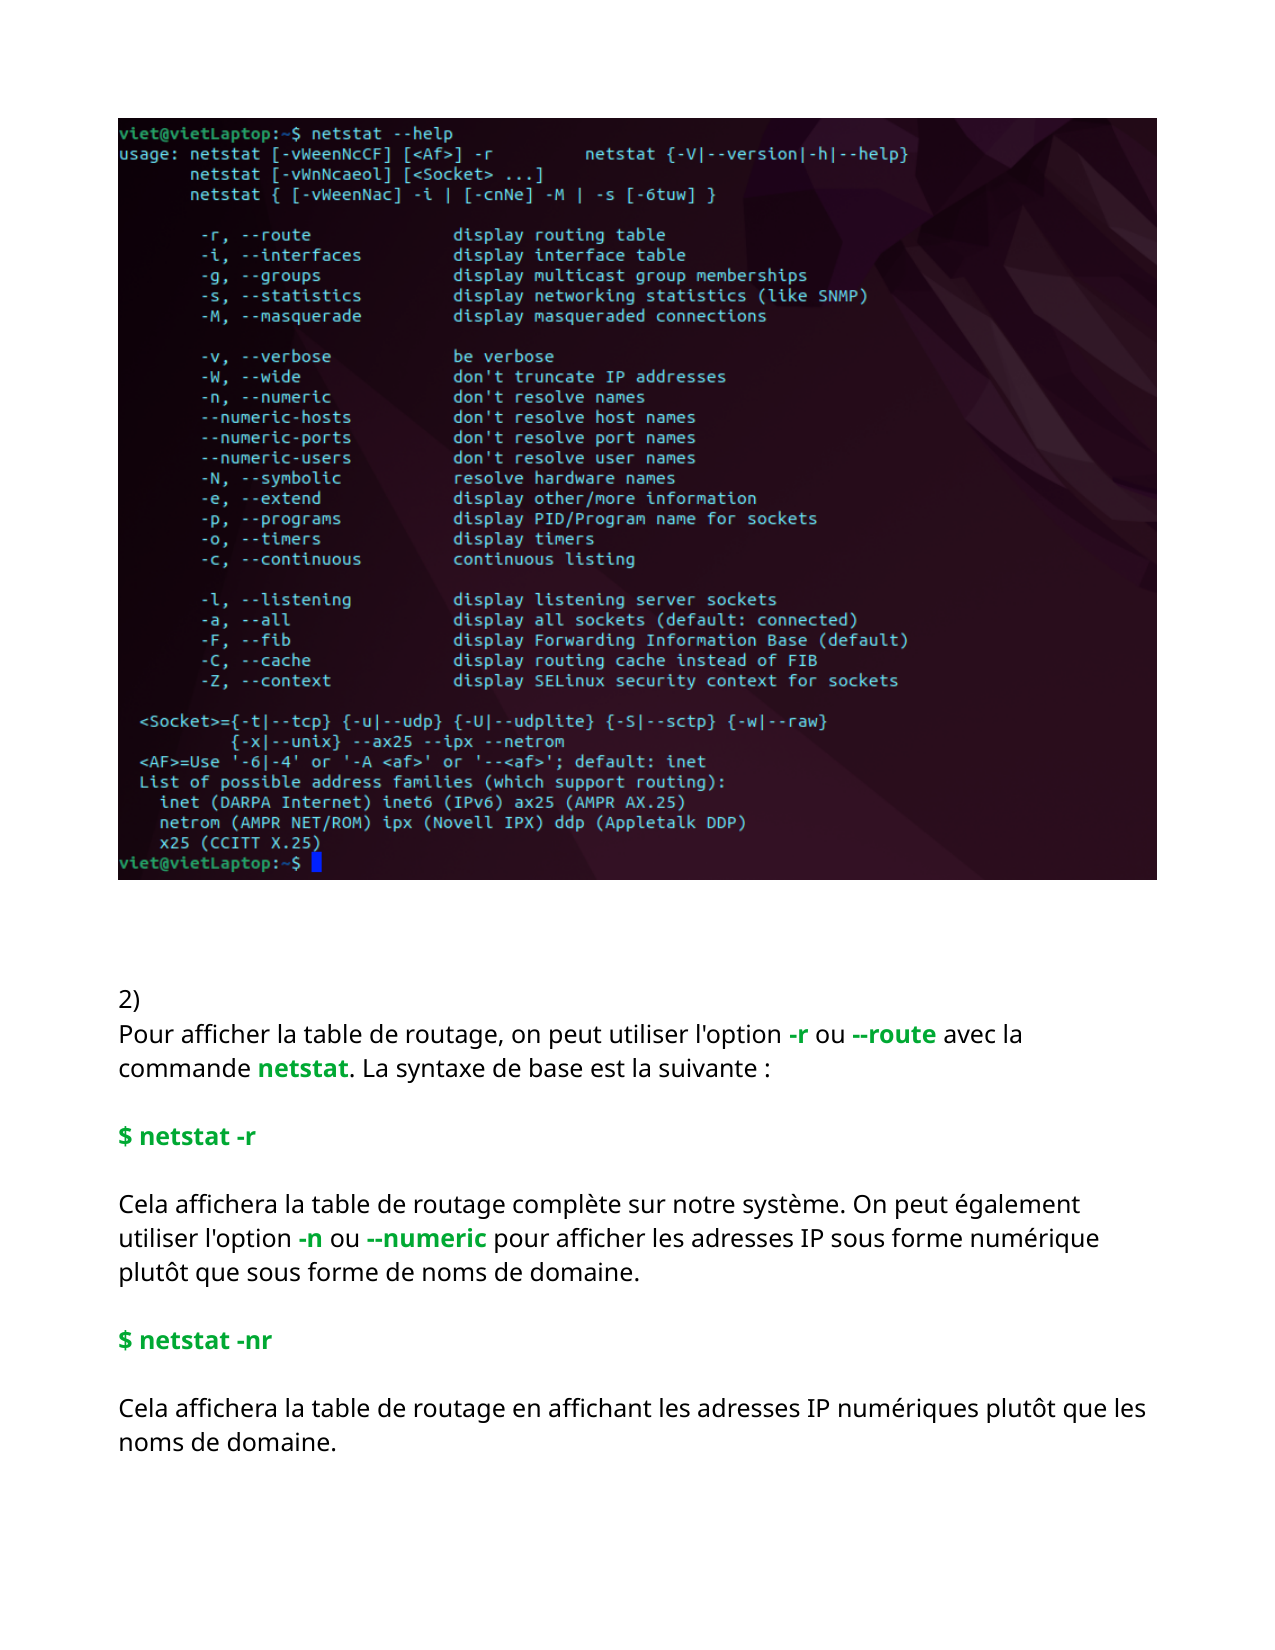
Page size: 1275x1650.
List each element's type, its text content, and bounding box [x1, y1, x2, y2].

picture [118, 118, 1157, 880]
text Cela affichera la table de routage en affichant les adresses IP numériques plutôt que les noms de domaine. [118, 1391, 1157, 1459]
text Pour afficher la table de routage, on peut utiliser l'option -r ou --route avec la commande netstat. La syntaxe de base est la suivante : [118, 1016, 1157, 1084]
text Cela affichera la table de routage complète sur notre système. On peut également utiliser l'option -n ou --numeric pour afficher les adresses IP sous forme numérique plutôt que sous forme de noms de domaine. [118, 1187, 1157, 1289]
text $ netstat -r [118, 1118, 1157, 1152]
text $ netstat -nr [118, 1323, 1157, 1357]
text 2) [118, 982, 1157, 1016]
